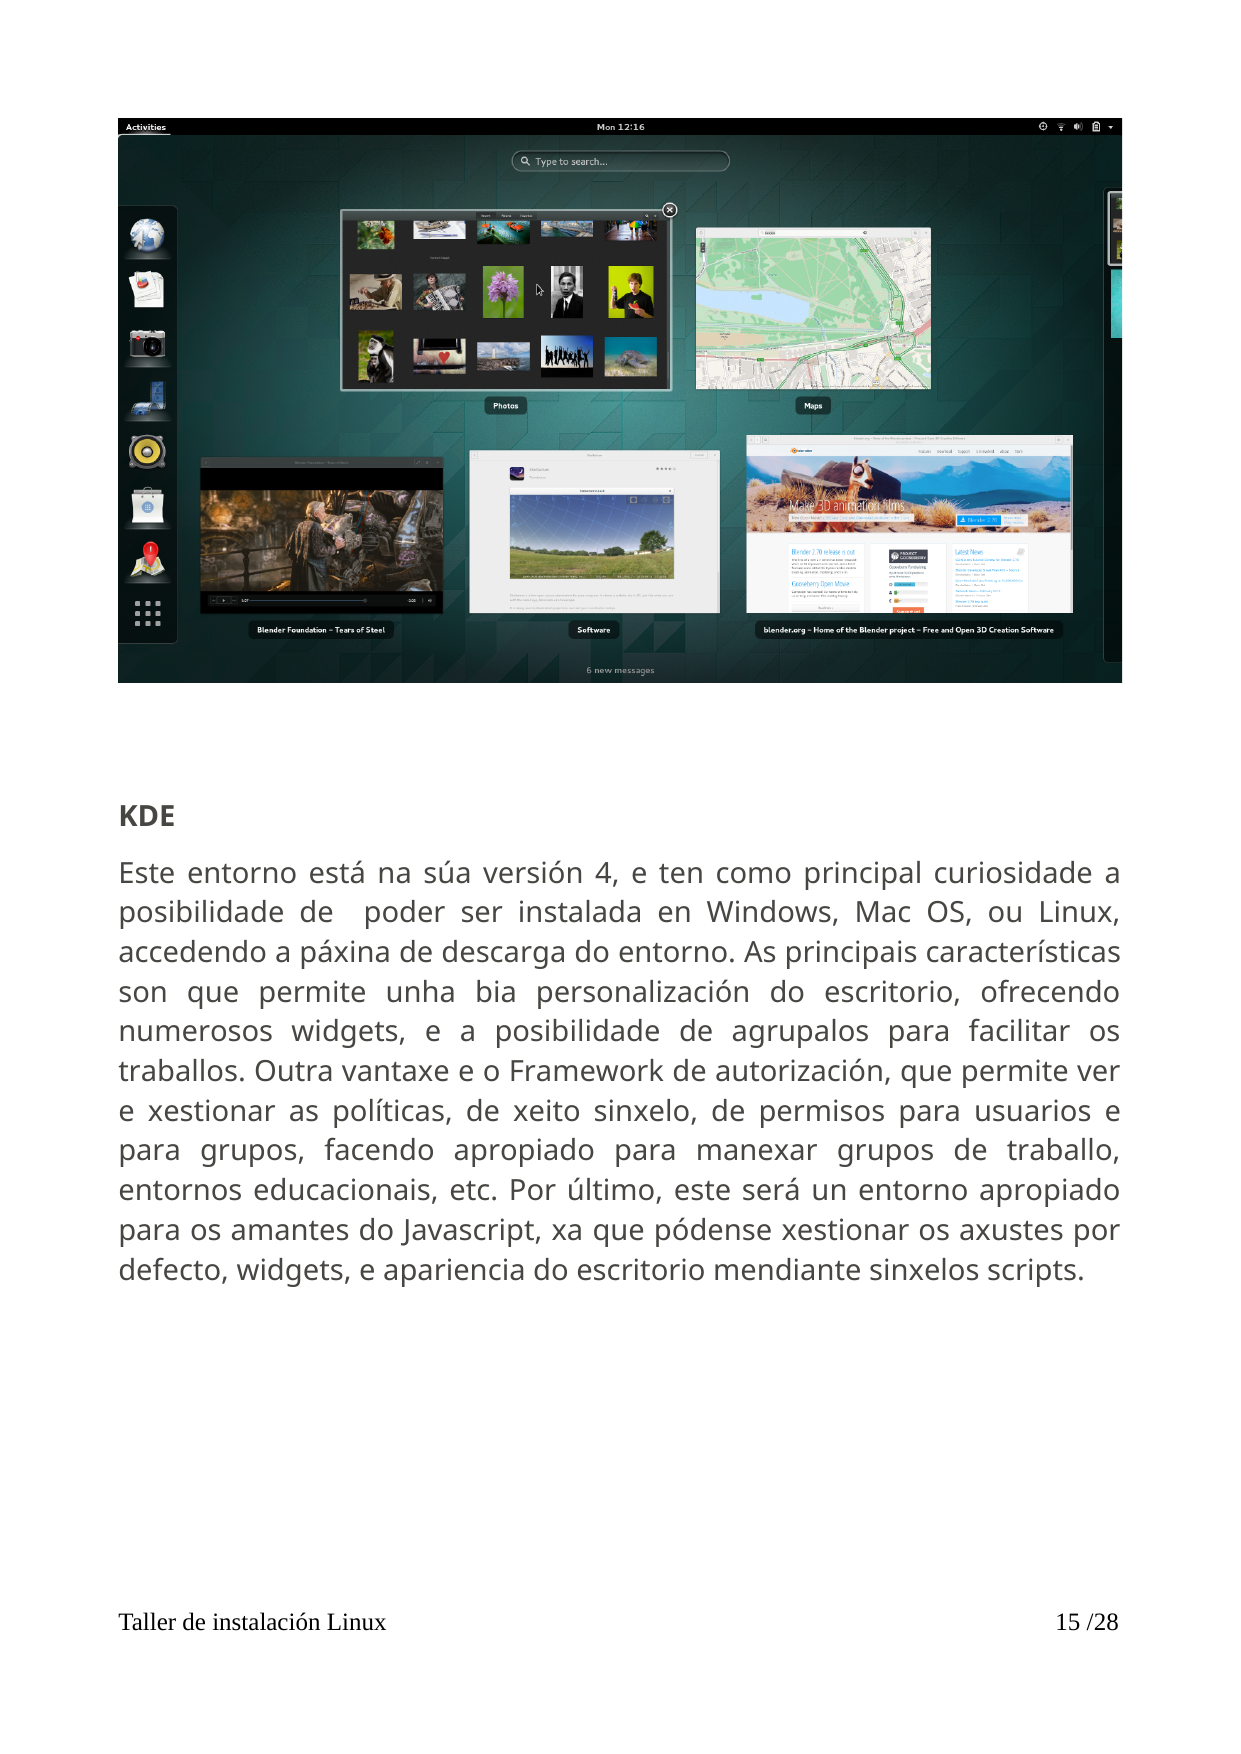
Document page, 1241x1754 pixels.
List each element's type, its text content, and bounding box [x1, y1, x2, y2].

picture [118, 118, 1123, 683]
text KDE [118, 796, 1122, 835]
text Este entorno está na súa versión 4, e ten como principal curiosidade a posibilidade de poder ser instalada en Windows, Mac OS, ou Linux, accedendo a páxina de descarga do entorno. As principais características son que permite unha bia personalización do escritorio, ofrecendo numerosos widgets, e a posibilidade de agrupalos para facilitar os traballos. Outra vantaxe e o Framework de autorización, que permite ver e xestionar as políticas, de xeito sinxelo, de permisos para usuarios e para grupos, facendo apropiado para manexar grupos de traballo, entornos educacionais, etc. Por último, este será un entorno apropiado para os amantes do Javascript, xa que pódense xestionar os axustes por defecto, widgets, e apariencia do escritorio mendiante sinxelos scripts. [118, 852, 1122, 1288]
